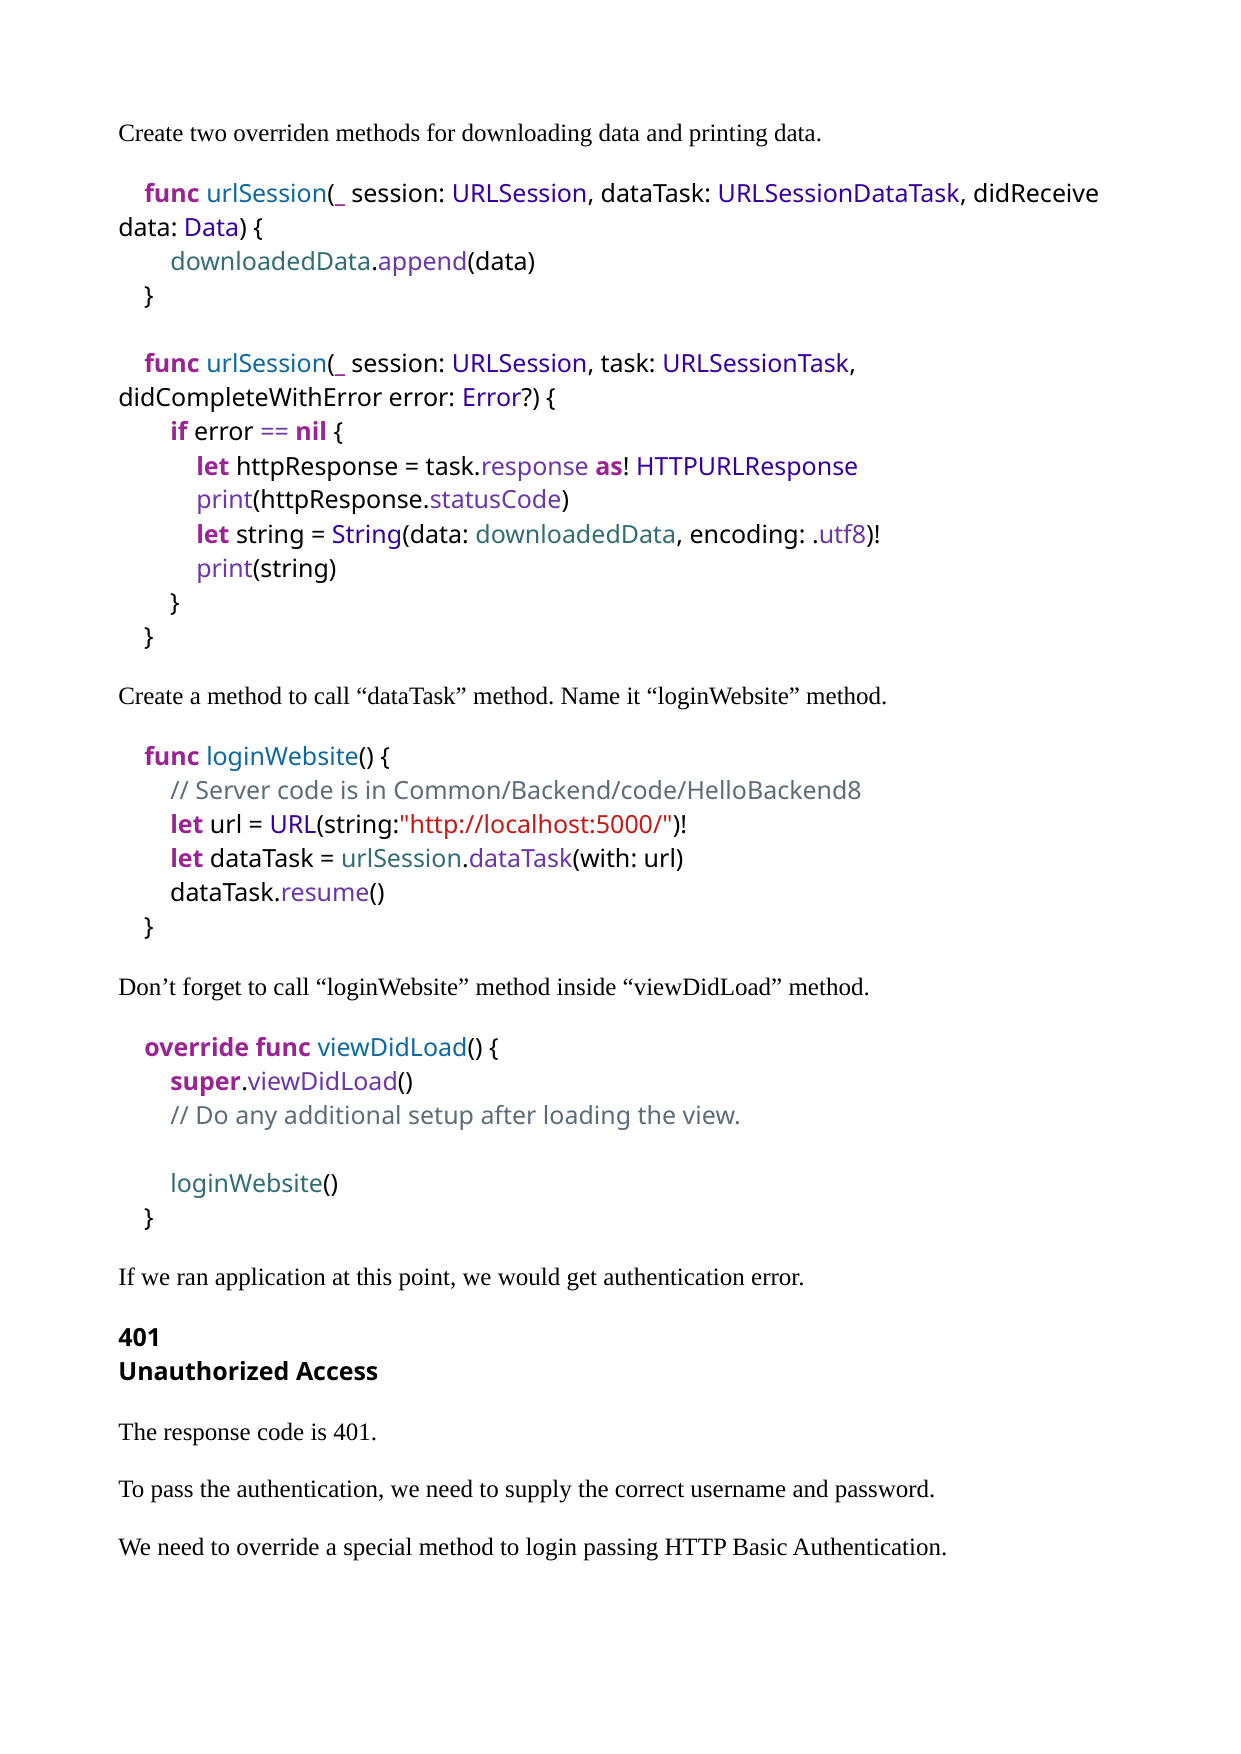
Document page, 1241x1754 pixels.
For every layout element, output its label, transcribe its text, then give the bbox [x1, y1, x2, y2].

text // Server code is in Common/Backend/code/HelloBackend8 [118, 773, 1122, 807]
text dataTask.resume() [118, 875, 1122, 909]
text let url = URL(string:"http://localhost:5000/")! [118, 807, 1122, 841]
text Unauthorized Access [118, 1354, 1122, 1388]
text If we ran application at this point, we would get authentication error. [118, 1262, 1122, 1291]
text let string = String(data: downloadedData, encoding: .utf8)! [118, 516, 1122, 550]
text downloadedData.append(data) [118, 244, 1122, 278]
text func urlSession(_ session: URLSession, dataTask: URLSessionDataTask, didReceive data: Data) { [118, 176, 1122, 244]
text The response code is 401. [118, 1417, 1122, 1446]
text 401 [118, 1320, 1122, 1354]
text } [118, 1200, 1122, 1234]
text We need to override a special method to login passing HTTP Basic Authentication. [118, 1532, 1122, 1561]
text Create two overriden methods for downloading data and printing data. [118, 118, 1122, 147]
text // Do any additional setup after loading the view. [118, 1097, 1122, 1132]
text print(httpResponse.statusCode) [118, 482, 1122, 516]
text let httpResponse = task.response as! HTTPURLResponse [118, 448, 1122, 482]
text func urlSession(_ session: URLSession, task: URLSessionTask, didCompleteWithError error: Error?) { [118, 346, 1122, 414]
text Don’t forget to call “loginWebsite” method inside “viewDidLoad” method. [118, 972, 1122, 1001]
text if error == nil { [118, 414, 1122, 448]
text Create a method to call “dataTask” method. Name it “loginWebsite” method. [118, 681, 1122, 710]
text loginWebsite() [118, 1166, 1122, 1200]
text } [118, 909, 1122, 943]
text } [118, 278, 1122, 312]
text print(string) [118, 550, 1122, 584]
text override func viewDidLoad() { [118, 1029, 1122, 1063]
text let dataTask = urlSession.dataTask(with: url) [118, 841, 1122, 875]
text To pass the authentication, we need to supply the correct username and password. [118, 1474, 1122, 1503]
text func loginWebsite() { [118, 739, 1122, 773]
text } [118, 584, 1122, 618]
text } [118, 618, 1122, 652]
text super.viewDidLoad() [118, 1063, 1122, 1097]
